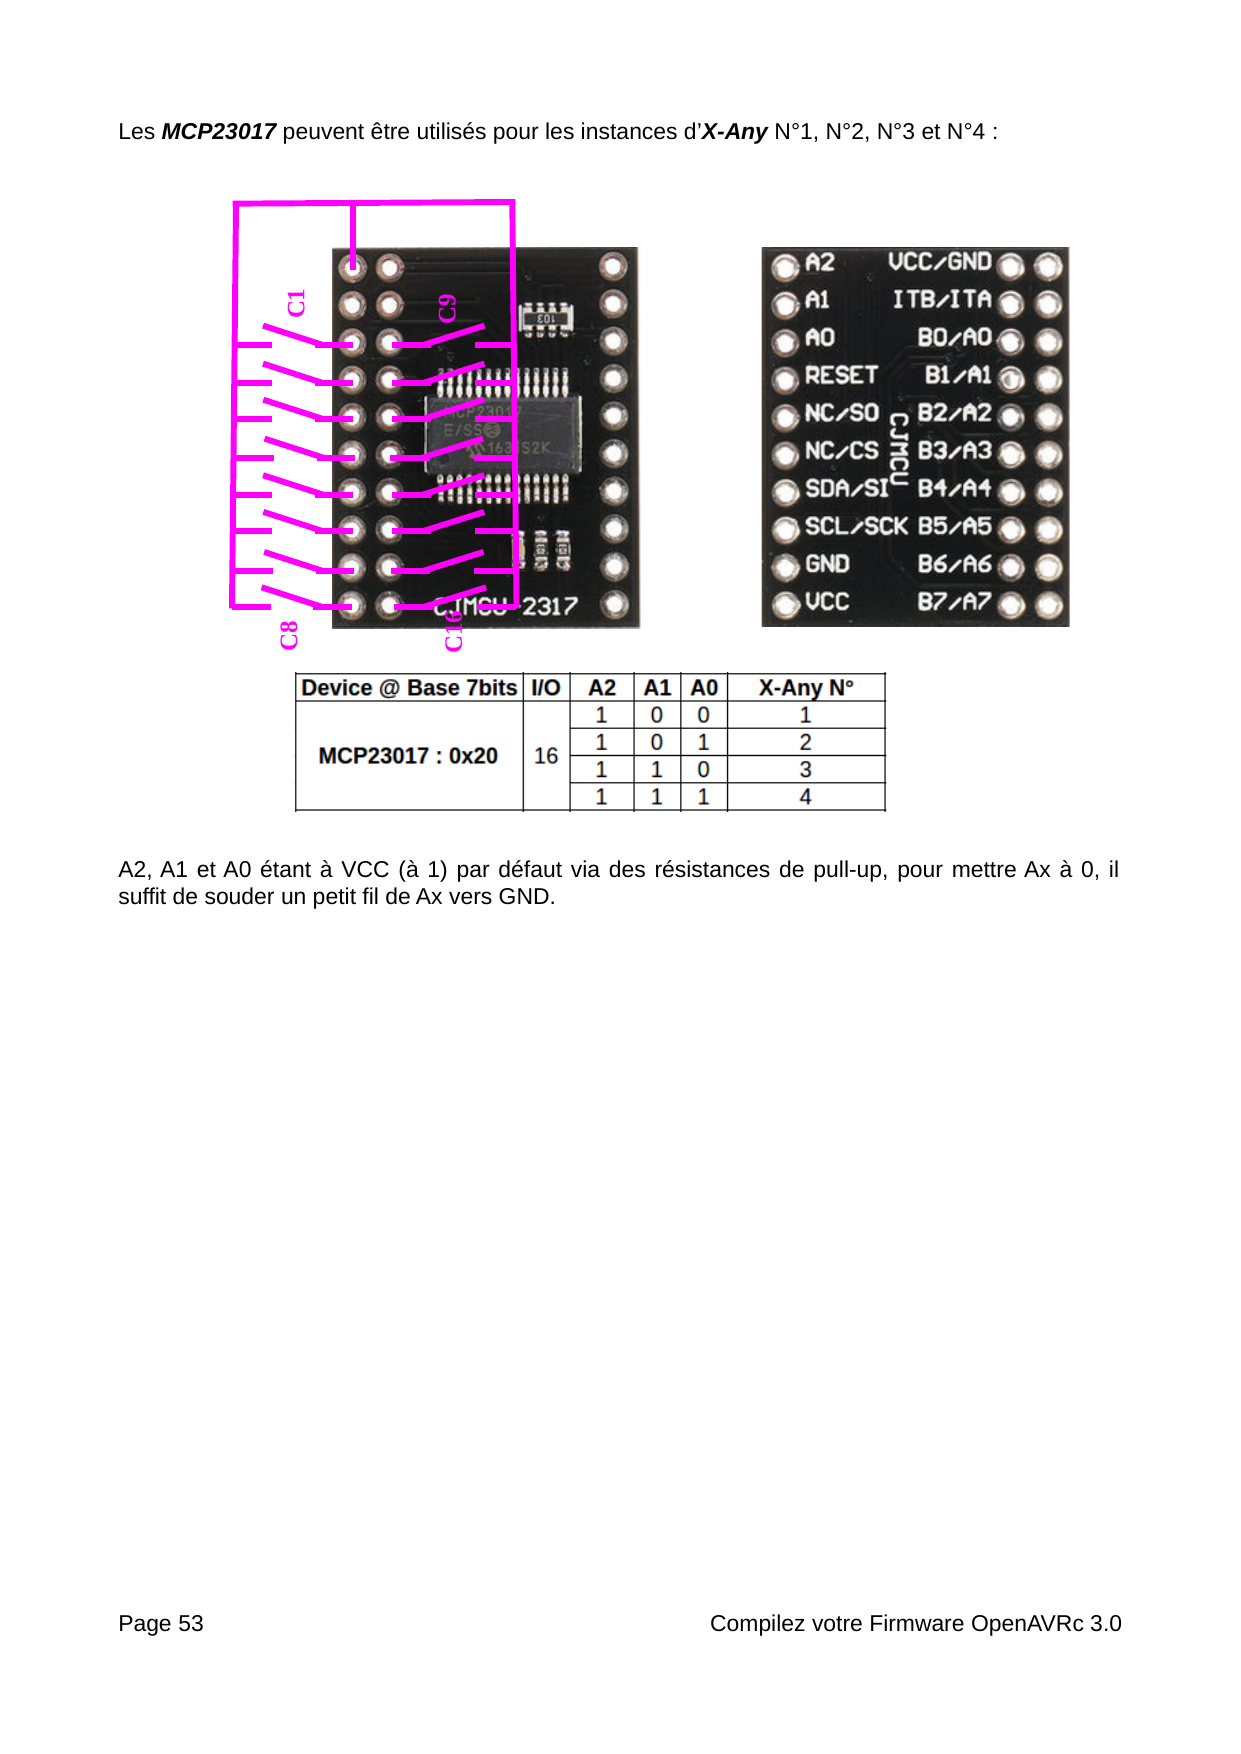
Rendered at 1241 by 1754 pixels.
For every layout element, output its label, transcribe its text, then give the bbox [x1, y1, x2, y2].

picture [294, 672, 887, 812]
text Les MCP23017 peuvent être utilisés pour les instances d’X-Any N°1, N°2, N°3 et N°4 : [118, 118, 1122, 144]
picture [761, 247, 1070, 627]
picture [332, 247, 642, 629]
text A2, A1 et A0 étant à VCC (à 1) par défaut via des résistances de pull-up, pour mettre Ax à 0, il suffit de souder un petit fil de Ax vers GND. [118, 856, 1122, 909]
